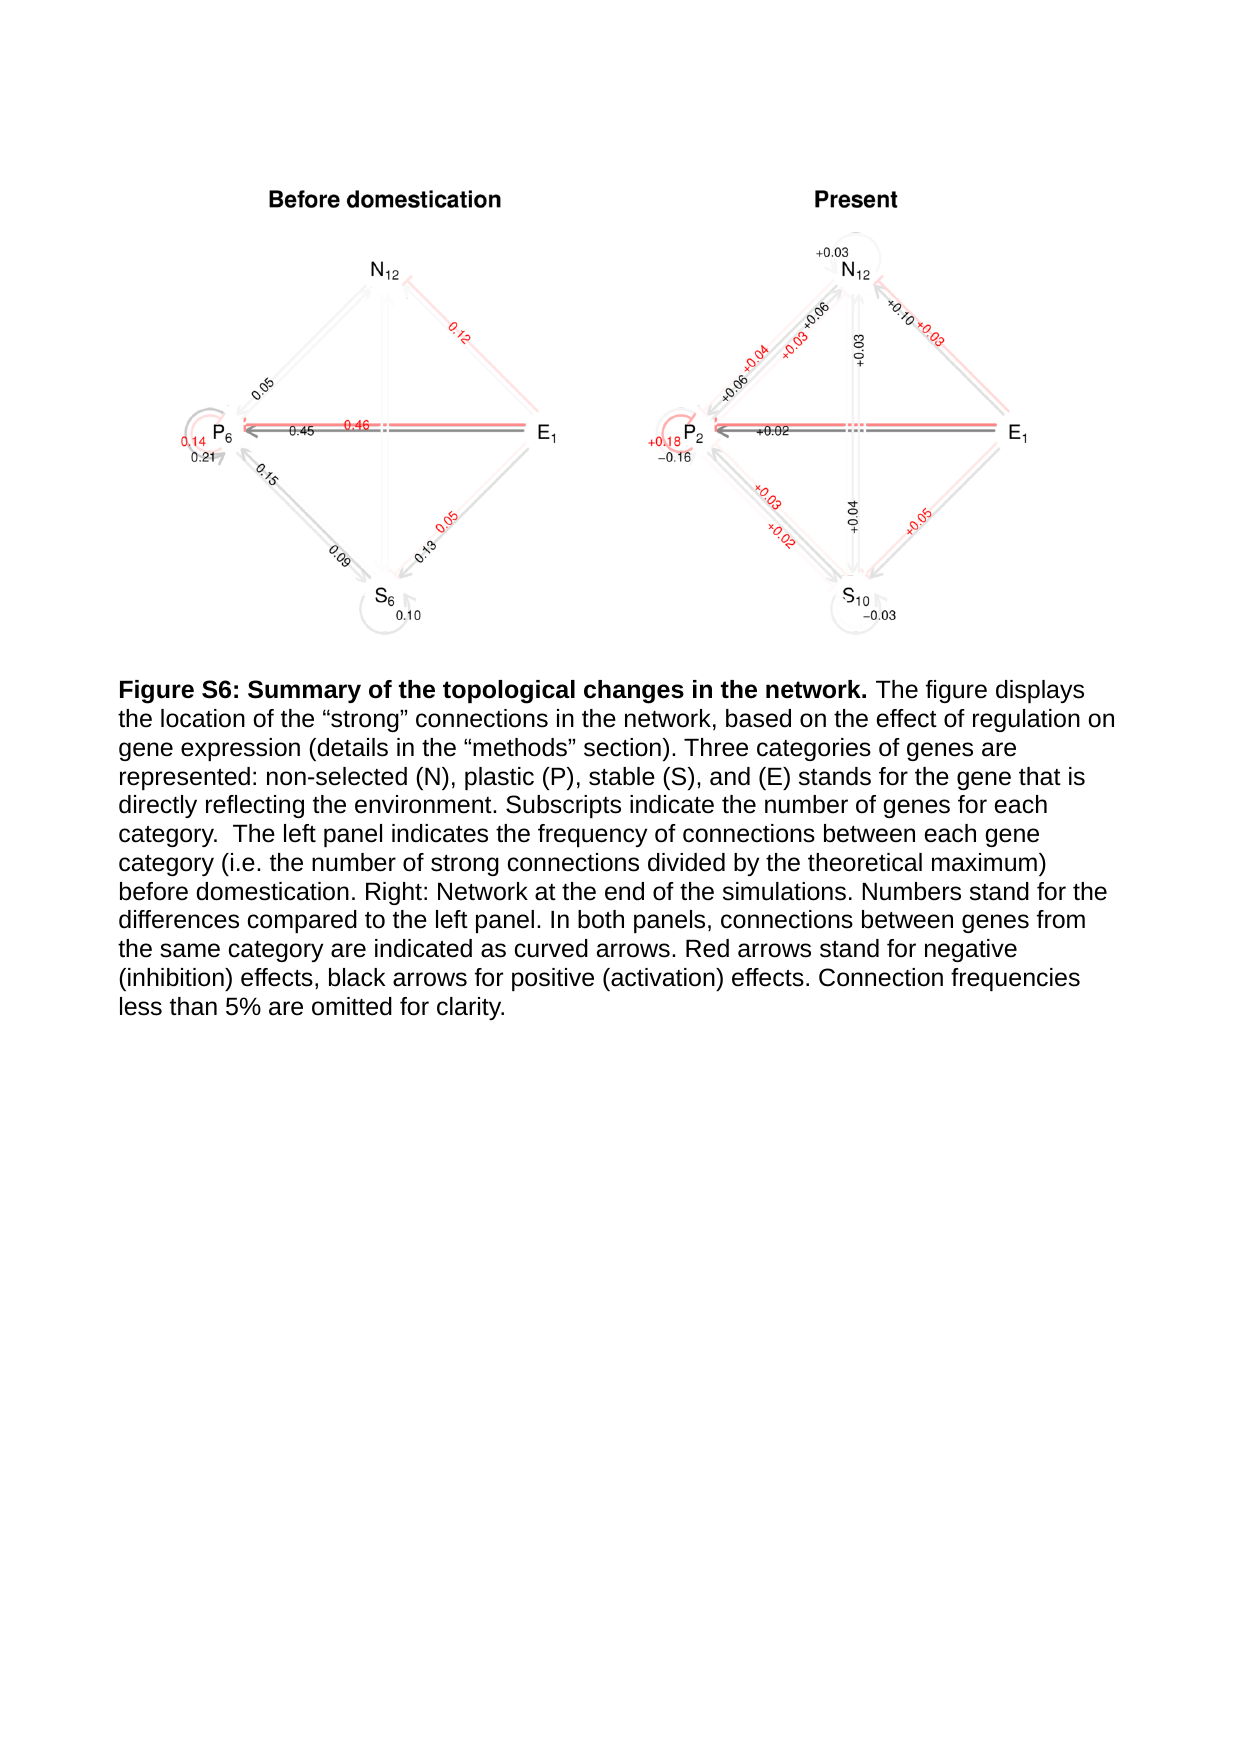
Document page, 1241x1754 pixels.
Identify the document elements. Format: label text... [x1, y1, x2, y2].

text Figure S6: Summary of the topological changes in the network. The figure displays the location of the “strong” connections in the network, based on the effect of regulation on gene expression (details in the “methods” section). Three categories of genes are represented: non-selected (N), plastic (P), stable (S), and (E) stands for the gene that is directly reflecting the environment. Subscripts indicate the number of genes for each category. The left panel indicates the frequency of connections between each gene category (i.e. the number of strong connections divided by the theoretical maximum) before domestication. Right: Network at the end of the simulations. Numbers stand for the differences compared to the left panel. In both panels, connections between genes from the same category are indicated as curved arrows. Red arrows stand for negative (inhibition) effects, black arrows for positive (activation) effects. Connection frequencies less than 5% are omitted for clarity. [118, 675, 1122, 1020]
picture [150, 175, 1091, 647]
